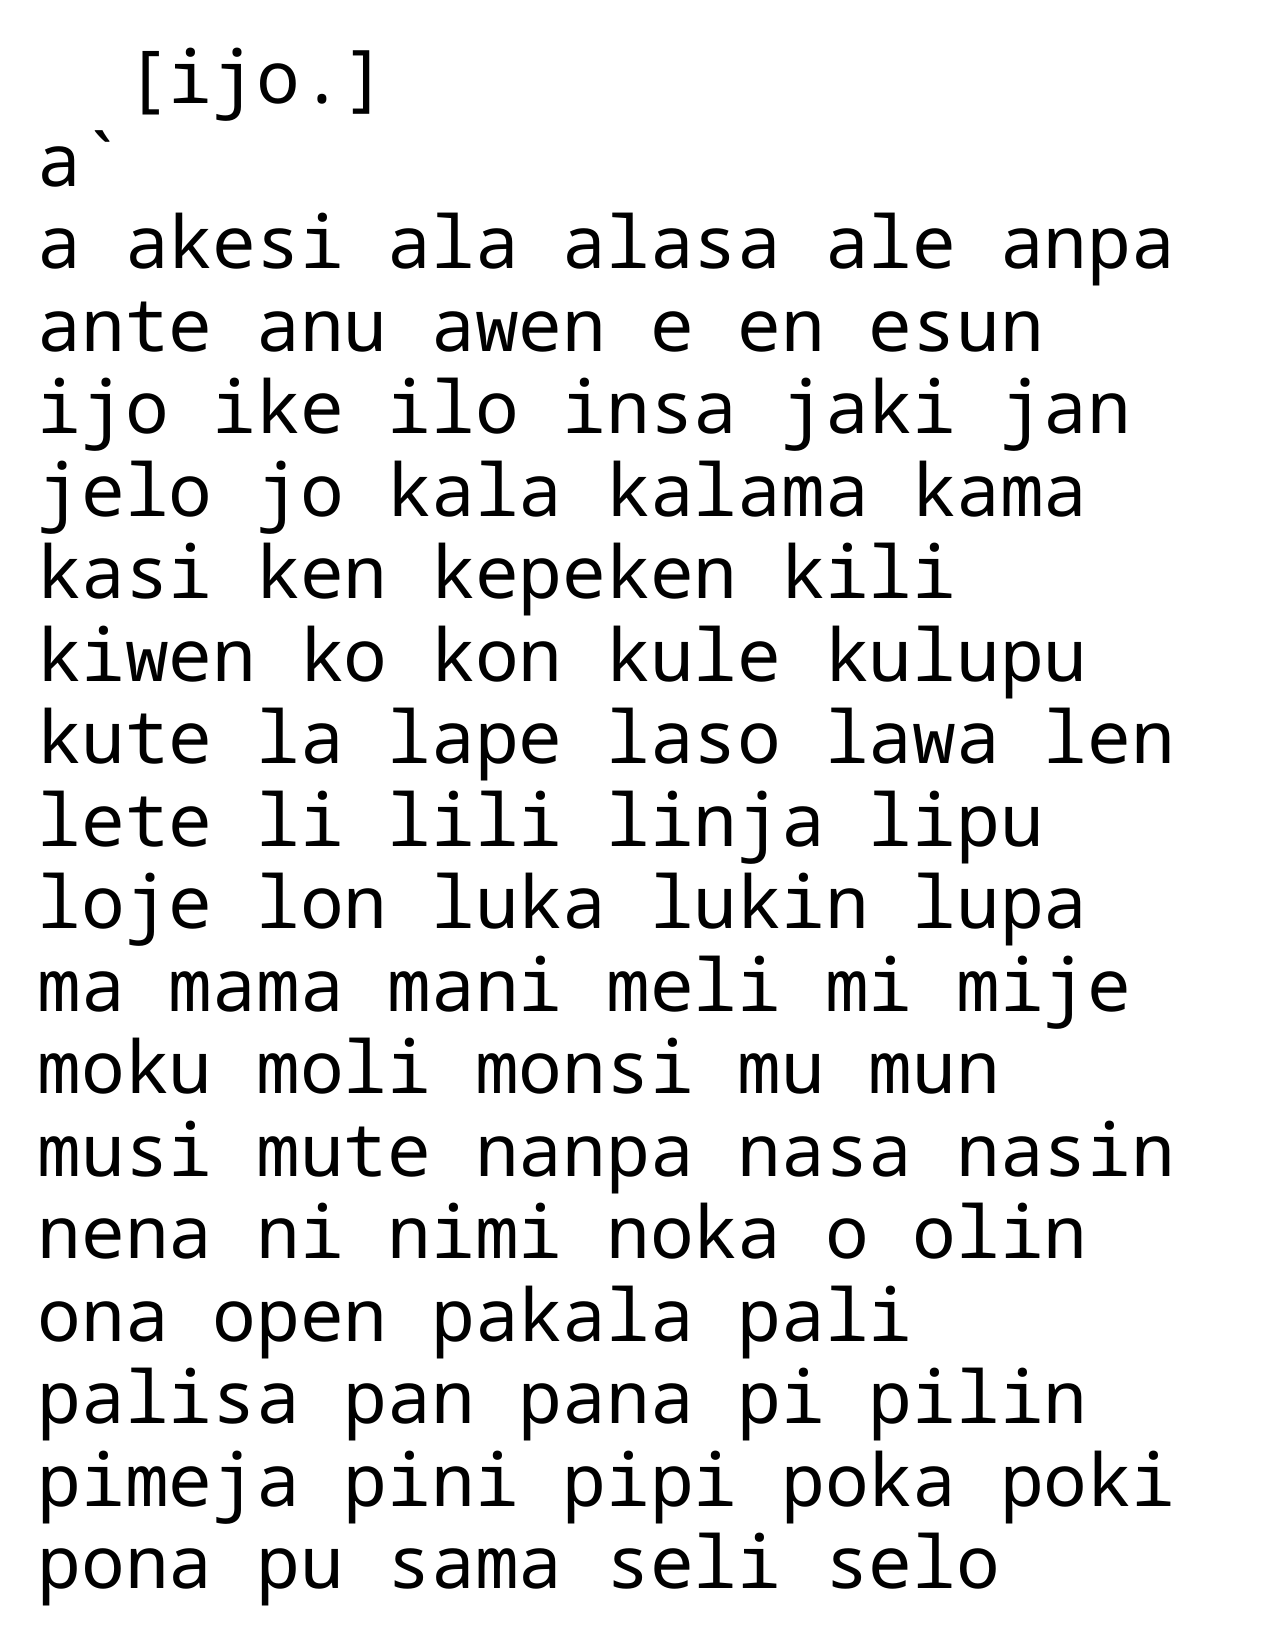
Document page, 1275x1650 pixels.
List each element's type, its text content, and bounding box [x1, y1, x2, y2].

text a` [37, 120, 1200, 202]
text a akesi ala alasa ale anpa ante anu awen e en esun ijo ike ilo insa jaki jan jelo jo kala kalama kama kasi ken kepeken kili kiwen ko kon kule kulupu kute la lape laso lawa len lete li lili linja lipu loje lon luka lukin lupa ma mama mani meli mi mije moku moli monsi mu mun musi mute nanpa nasa nasin nena ni nimi noka o olin ona open pakala pali palisa pan pana pi pilin pimeja pini pipi poka poki pona pu sama seli selo [37, 202, 1200, 1605]
text [ijo.] [37, 37, 1237, 120]
